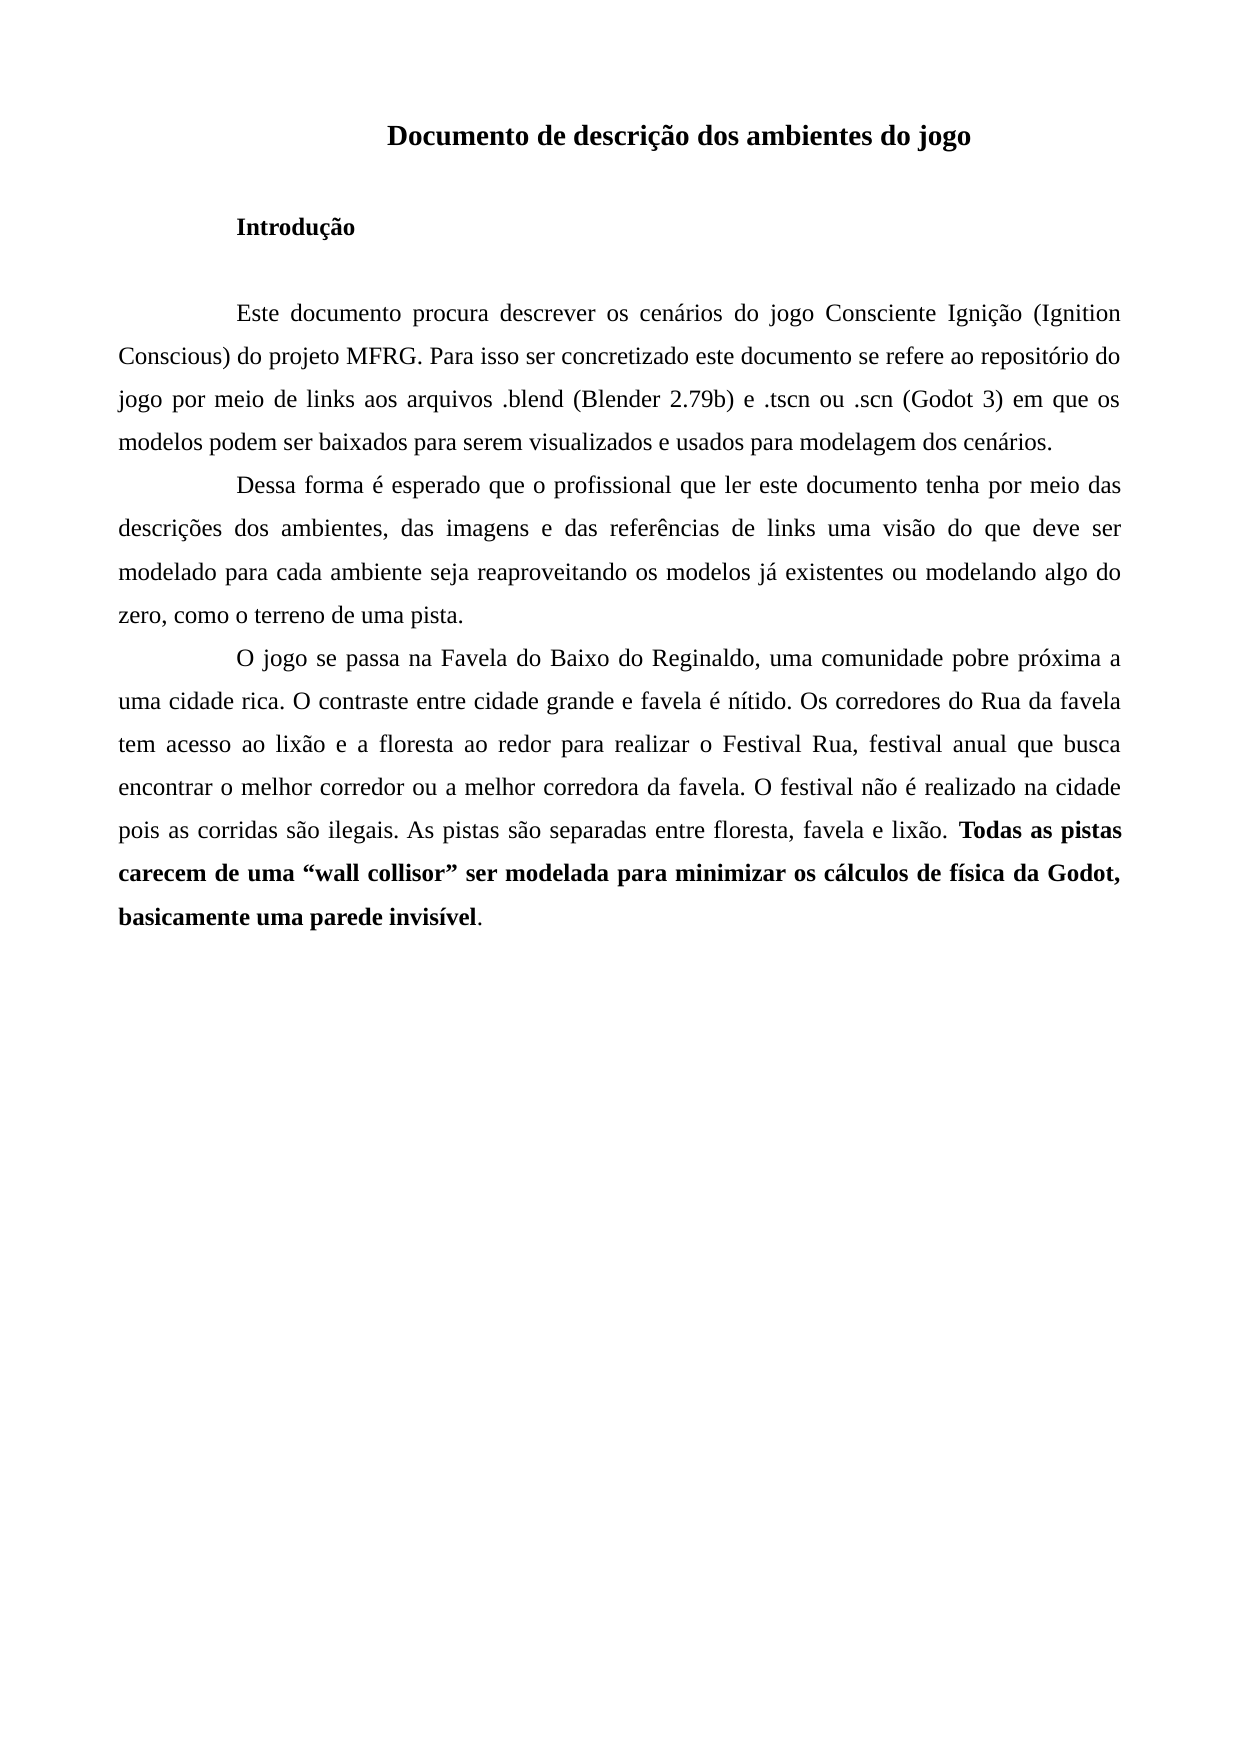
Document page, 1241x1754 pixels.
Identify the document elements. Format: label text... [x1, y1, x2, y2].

text Introdução [118, 212, 1122, 240]
text Dessa forma é esperado que o profissional que ler este documento tenha por meio das descrições dos ambientes, das imagens e das referências de links uma visão do que deve ser modelado para cada ambiente seja reaproveitando os modelos já existentes ou modelando algo do zero, como o terreno de uma pista. [118, 470, 1122, 628]
text O jogo se passa na Favela do Baixo do Reginaldo, uma comunidade pobre próxima a uma cidade rica. O contraste entre cidade grande e favela é nítido. Os corredores do Rua da favela tem acesso ao lixão e a floresta ao redor para realizar o Festival Rua, festival anual que busca encontrar o melhor corredor ou a melhor corredora da favela. O festival não é realizado na cidade pois as corridas são ilegais. As pistas são separadas entre floresta, favela e lixão. Todas as pistas carecem de uma “wall collisor” ser modelada para minimizar os cálculos de física da Godot, basicamente uma parede invisível. [118, 643, 1122, 930]
text Documento de descrição dos ambientes do jogo [118, 118, 1122, 152]
text Este documento procura descrever os cenários do jogo Consciente Ignição (Ignition Conscious) do projeto MFRG. Para isso ser concretizado este documento se refere ao repositório do jogo por meio de links aos arquivos .blend (Blender 2.79b) e .tscn ou .scn (Godot 3) em que os modelos podem ser baixados para serem visualizados e usados para modelagem dos cenários. [118, 298, 1122, 456]
